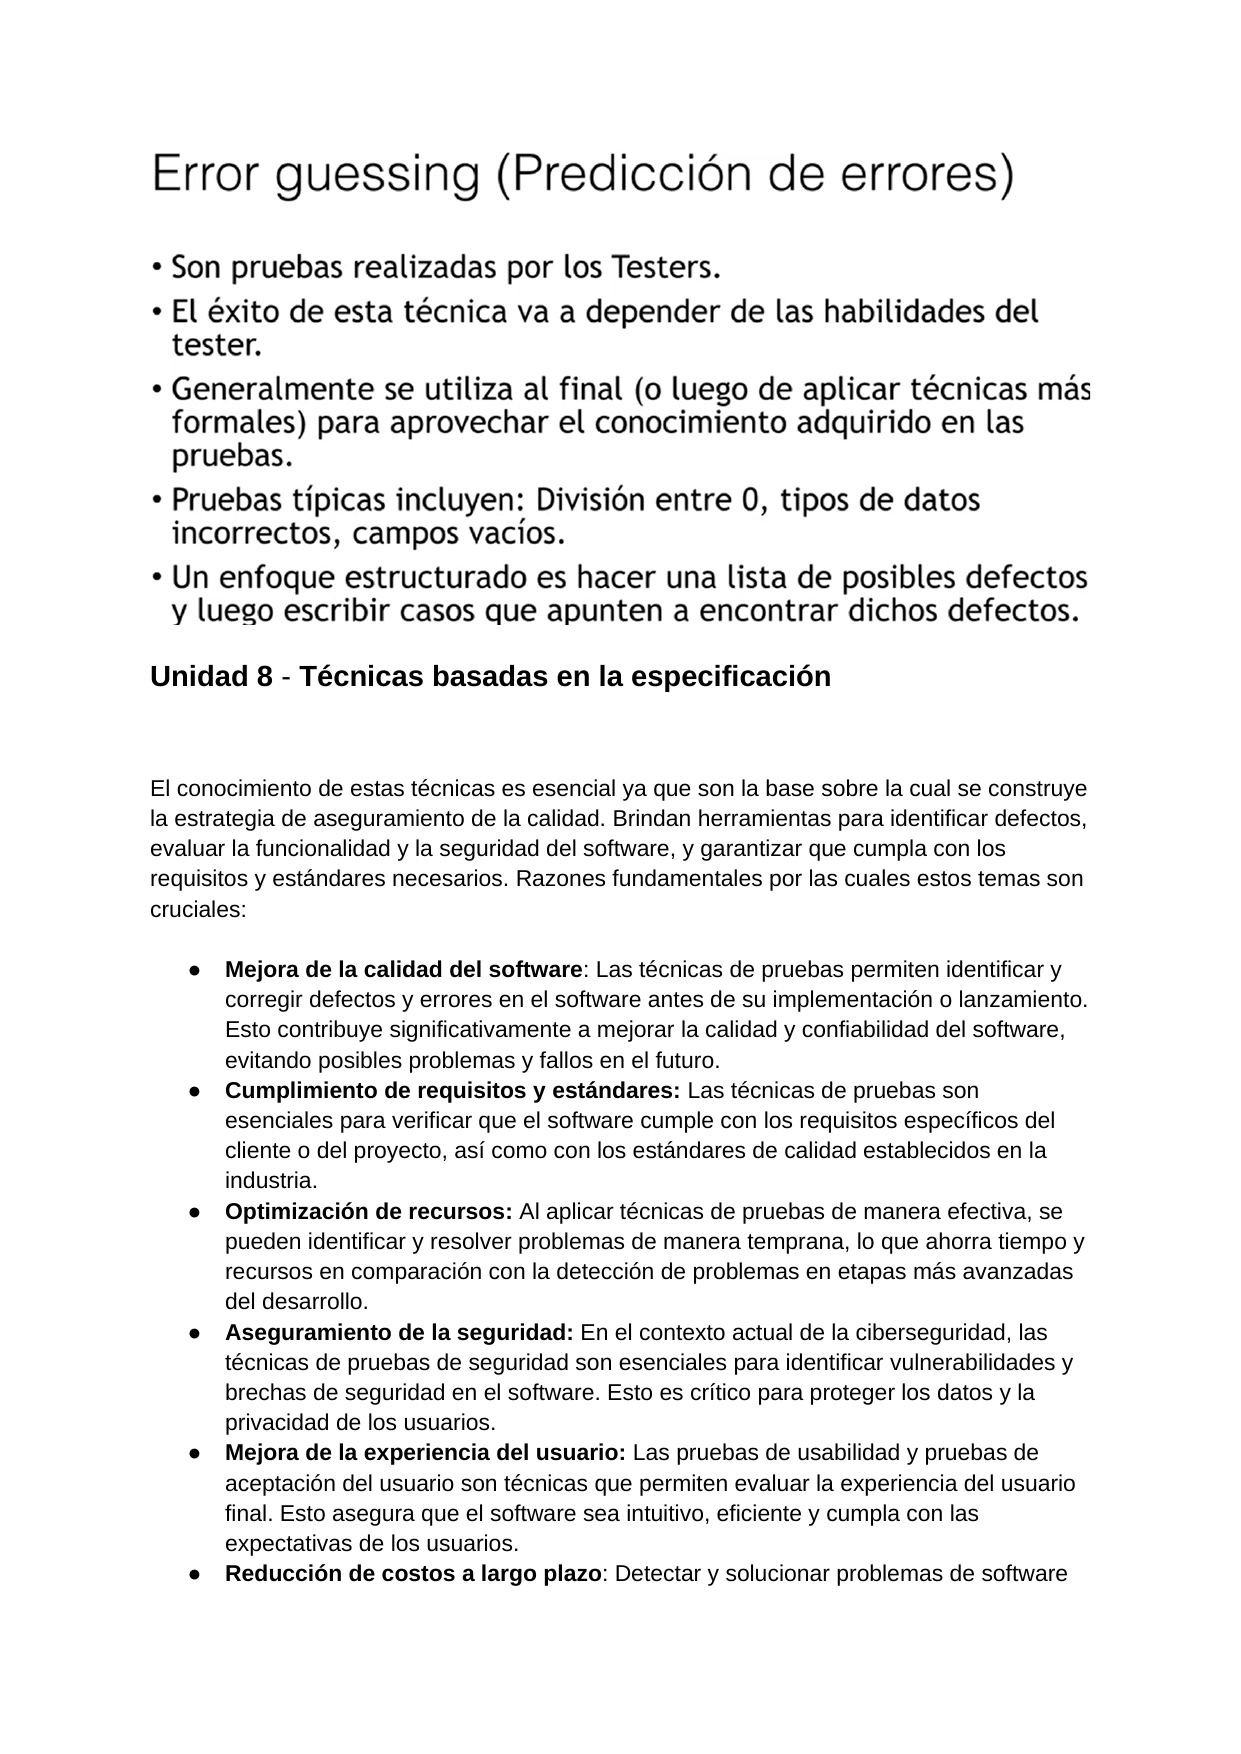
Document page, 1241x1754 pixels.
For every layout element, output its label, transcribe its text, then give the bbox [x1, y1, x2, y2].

text Unidad 8 - Técnicas basadas en la especificación [150, 659, 1090, 693]
list Reducción de costos a largo plazo: Detectar y solucionar problemas de software [187, 1560, 1090, 1586]
list Mejora de la calidad del software: Las técnicas de pruebas permiten identificar y corregir defectos y errores en el software antes de su implementación o lanzamiento. Esto contribuye significativamente a mejorar la calidad y confiabilidad del software, evitando posibles problemas y fallos en el futuro. [187, 956, 1090, 1073]
list Cumplimiento de requisitos y estándares: Las técnicas de pruebas son esenciales para verificar que el software cumple con los requisitos específicos del cliente o del proyecto, así como con los estándares de calidad establecidos en la industria. [187, 1077, 1090, 1194]
list Mejora de la experiencia del usuario: Las pruebas de usabilidad y pruebas de aceptación del usuario son técnicas que permiten evaluar la experiencia del usuario final. Esto asegura que el software sea intuitivo, eficiente y cumpla con las expectativas de los usuarios. [187, 1439, 1090, 1556]
list Optimización de recursos: Al aplicar técnicas de pruebas de manera efectiva, se pueden identificar y resolver problemas de manera temprana, lo que ahorra tiempo y recursos en comparación con la detección de problemas en etapas más avanzadas del desarrollo. [187, 1198, 1090, 1314]
picture [150, 150, 1091, 625]
list Aseguramiento de la seguridad: En el contexto actual de la ciberseguridad, las técnicas de pruebas de seguridad son esenciales para identificar vulnerabilidades y brechas de seguridad en el software. Esto es crítico para proteger los datos y la privacidad de los usuarios. [187, 1318, 1090, 1435]
text El conocimiento de estas técnicas es esencial ya que son la base sobre la cual se construye la estrategia de aseguramiento de la calidad. Brindan herramientas para identificar defectos, evaluar la funcionalidad y la seguridad del software, y garantizar que cumpla con los requisitos y estándares necesarios. Razones fundamentales por las cuales estos temas son cruciales: [150, 775, 1090, 922]
